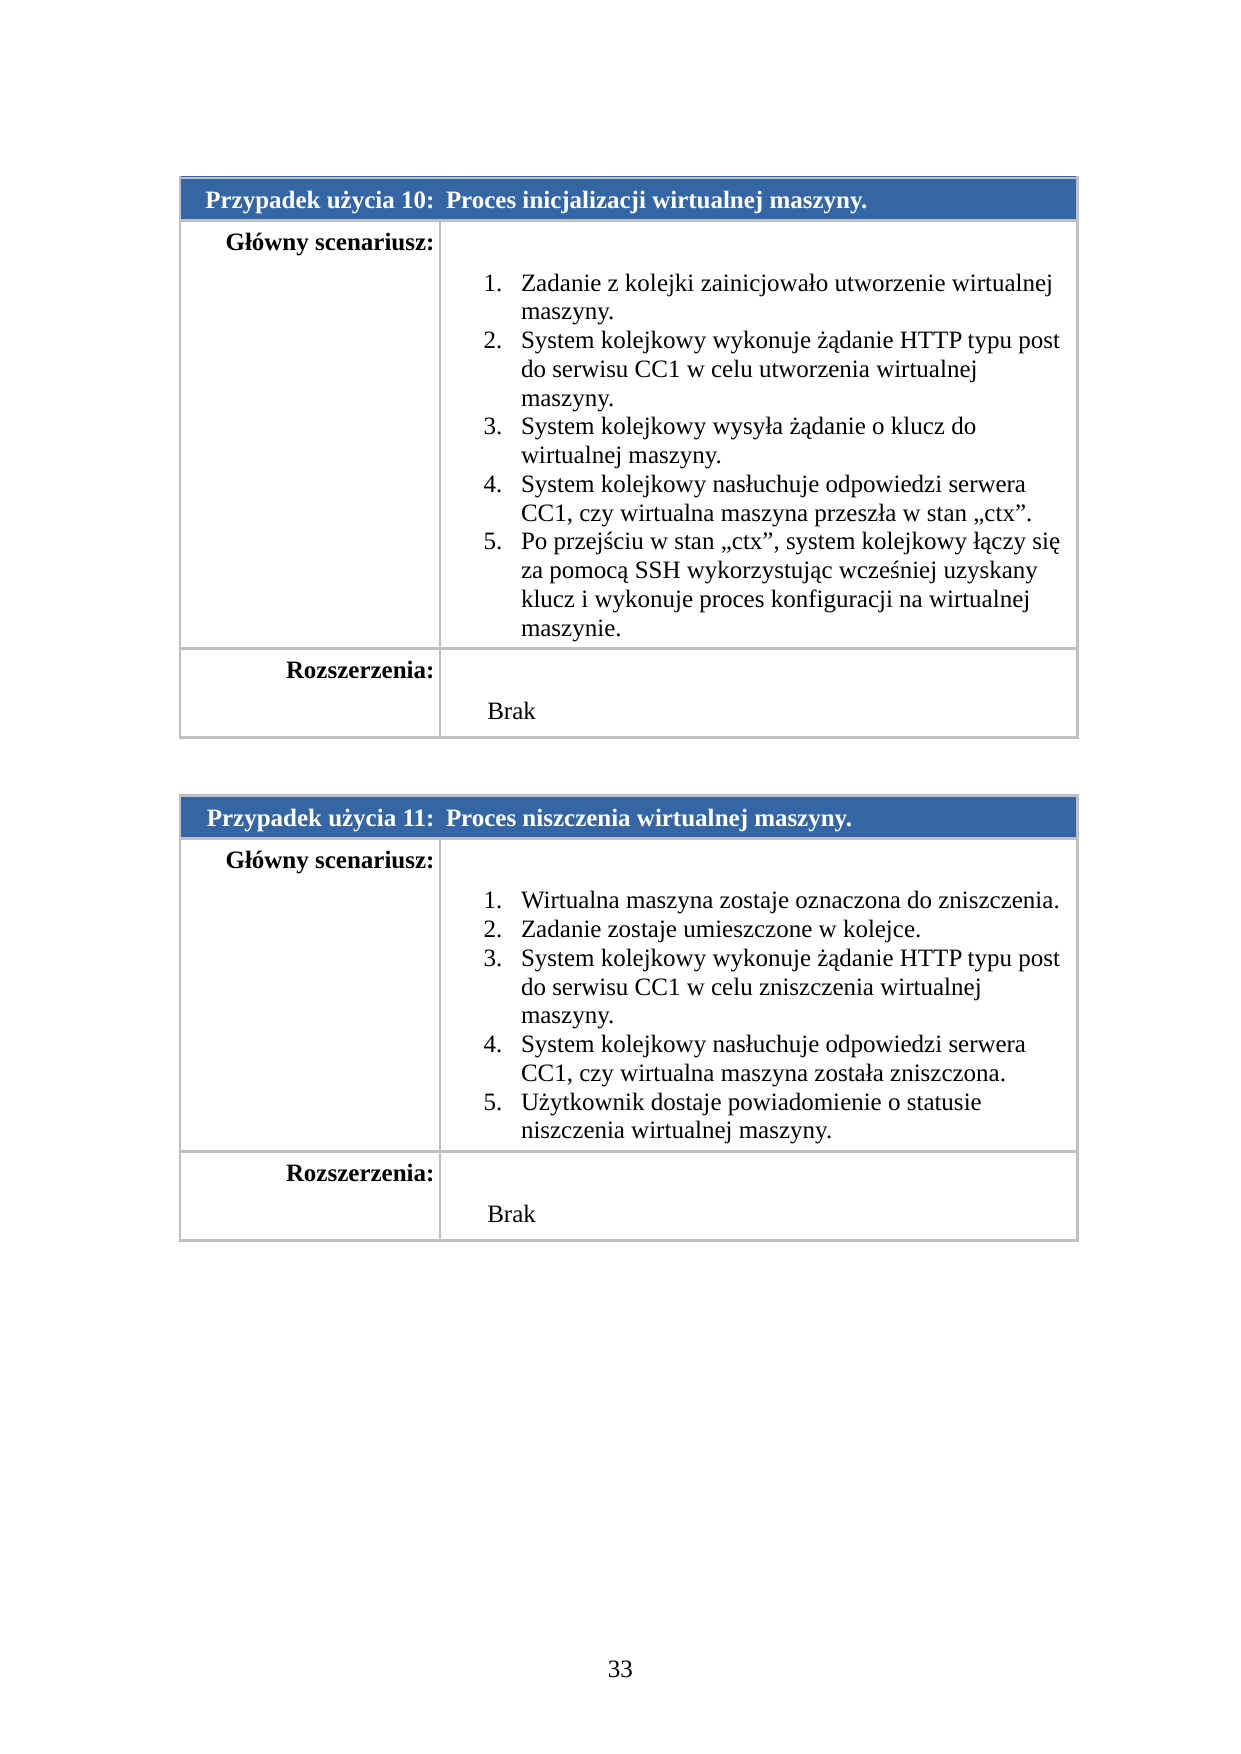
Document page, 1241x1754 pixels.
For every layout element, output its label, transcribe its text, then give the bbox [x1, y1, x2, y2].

table_header Proces inicjalizacji wirtualnej maszyny. [440, 179, 1076, 219]
table_header Proces niszczenia wirtualnej maszyny. [440, 797, 1076, 837]
table_cell [441, 840, 1076, 880]
table_cell [181, 880, 439, 1150]
table_cell Zadanie z kolejki zainicjowało utworzenie wirtualnej maszyny. System kolejkowy wykonuje żądanie HTTP typu post do serwisu CC1 w celu utworzenia wirtualnej maszyny. System kolejkowy wysyła żądanie o klucz do wirtualnej maszyny. System kolejkowy nasłuchuje odpowiedzi serwera CC1, czy wirtualna maszyna przeszła w stan „ctx”. Po przejściu w stan „ctx”, system kolejkowy łączy się za pomocą SSH wykorzystując wcześniej uzyskany klucz i wykonuje proces konfiguracji na wirtualnej maszynie. [441, 262, 1076, 647]
table_cell [181, 690, 439, 736]
table_header Przypadek użycia 10: [181, 179, 440, 219]
table_cell Rozszerzenia: [181, 650, 439, 690]
table_cell Główny scenariusz: [181, 222, 439, 262]
table_cell Rozszerzenia: [181, 1153, 439, 1193]
table_cell Główny scenariusz: [181, 840, 439, 880]
table_cell Wirtualna maszyna zostaje oznaczona do zniszczenia. Zadanie zostaje umieszczone w kolejce. System kolejkowy wykonuje żądanie HTTP typu post do serwisu CC1 w celu zniszczenia wirtualnej maszyny. System kolejkowy nasłuchuje odpowiedzi serwera CC1, czy wirtualna maszyna została zniszczona. Użytkownik dostaje powiadomienie o statusie niszczenia wirtualnej maszyny. [441, 880, 1076, 1150]
table_cell Brak [441, 690, 1076, 736]
table_header Przypadek użycia 11: [181, 797, 440, 837]
table_cell [441, 1153, 1076, 1193]
table_cell [181, 1193, 439, 1239]
table_cell [441, 650, 1076, 690]
table_cell Brak [441, 1193, 1076, 1239]
table_cell [441, 222, 1076, 262]
table_cell [181, 262, 439, 647]
